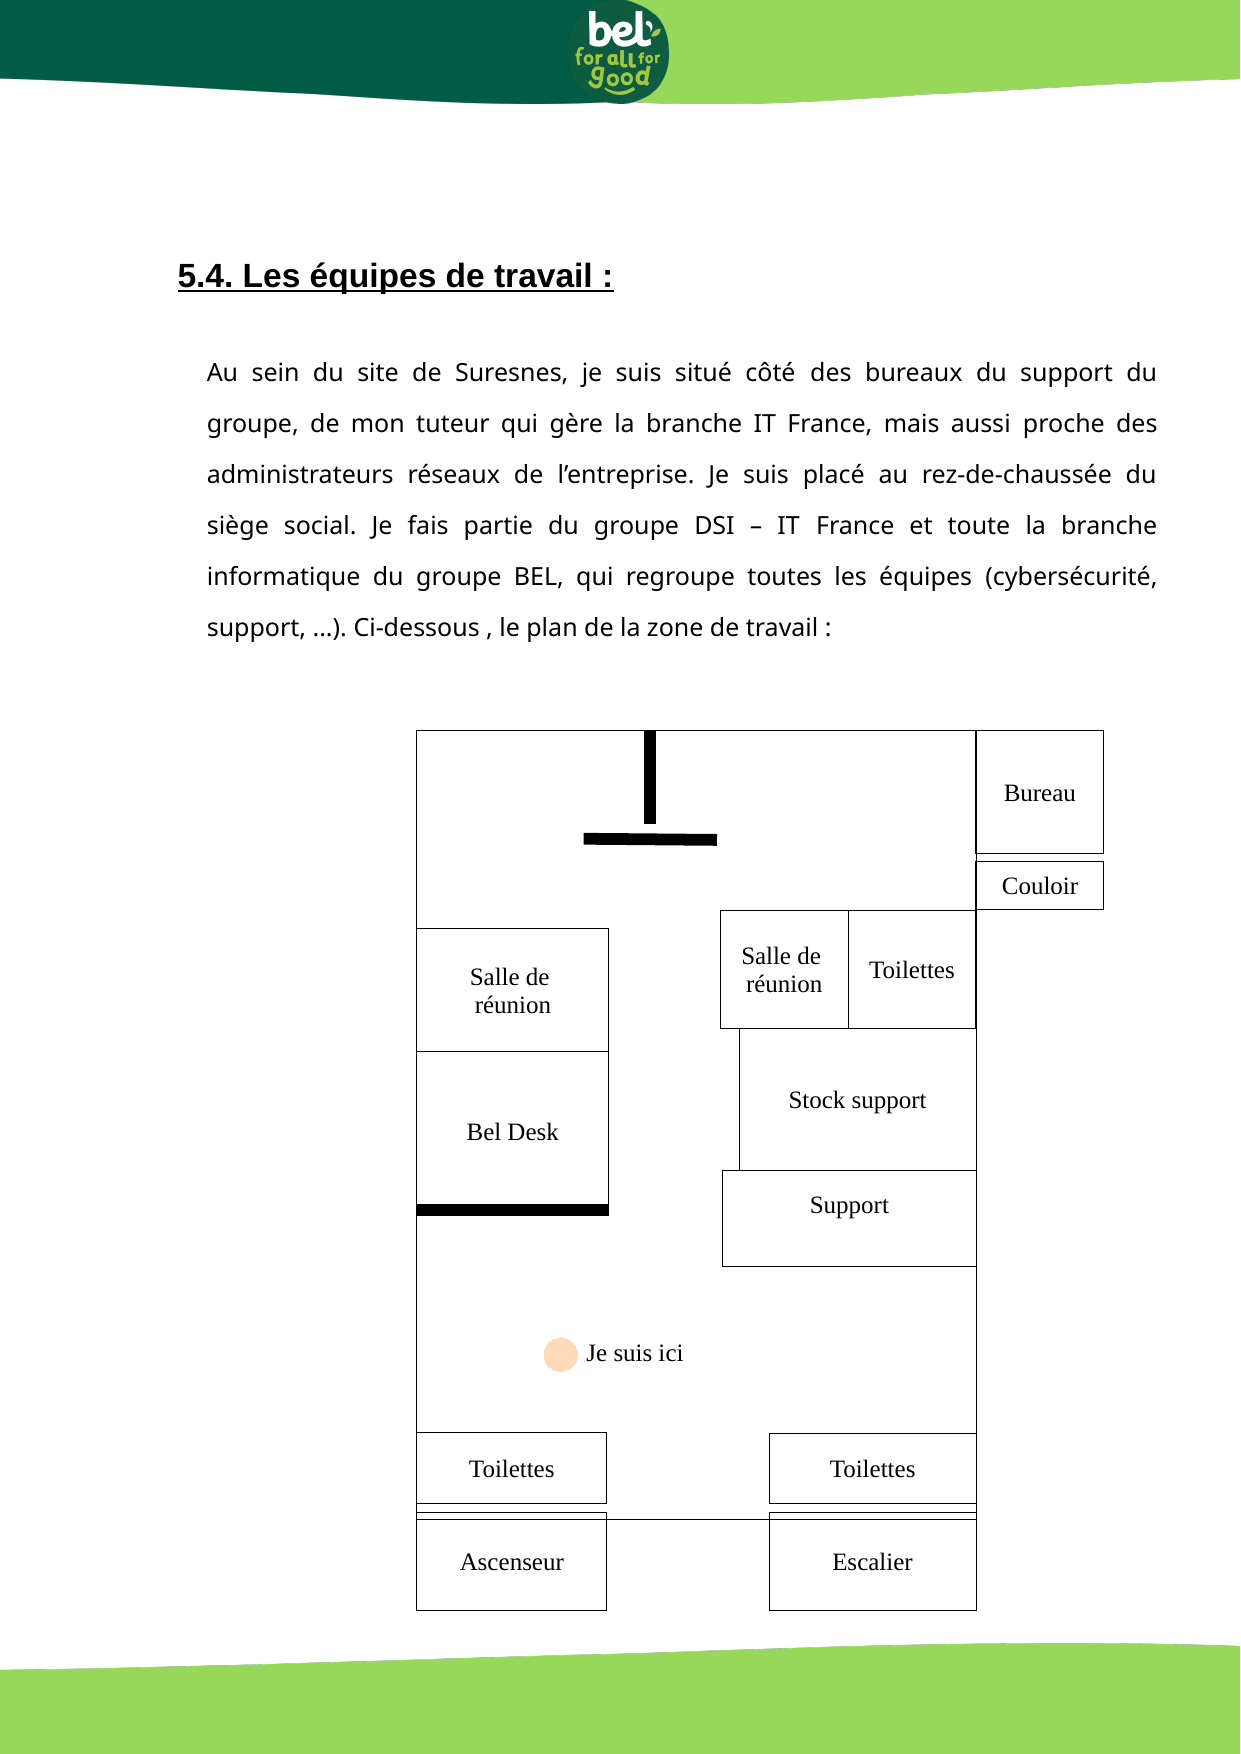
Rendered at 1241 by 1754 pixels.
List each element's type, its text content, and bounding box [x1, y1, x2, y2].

picture [0, 1643, 1241, 1754]
text Au sein du site de Suresnes, je suis situé côté des bureaux du support du groupe, de mon tuteur qui gère la branche IT France, mais aussi proche des administrateurs réseaux de l’entreprise. Je suis placé au rez-de-chaussée du siège social. Je fais partie du groupe DSI – IT France et toute la branche informatique du groupe BEL, qui regroupe toutes les équipes (cybersécurité, support, ...). Ci-dessous , le plan de la zone de travail : [177, 307, 1181, 644]
subtitle 5.4. Les équipes de travail : [177, 256, 1181, 295]
picture [0, 0, 1240, 104]
